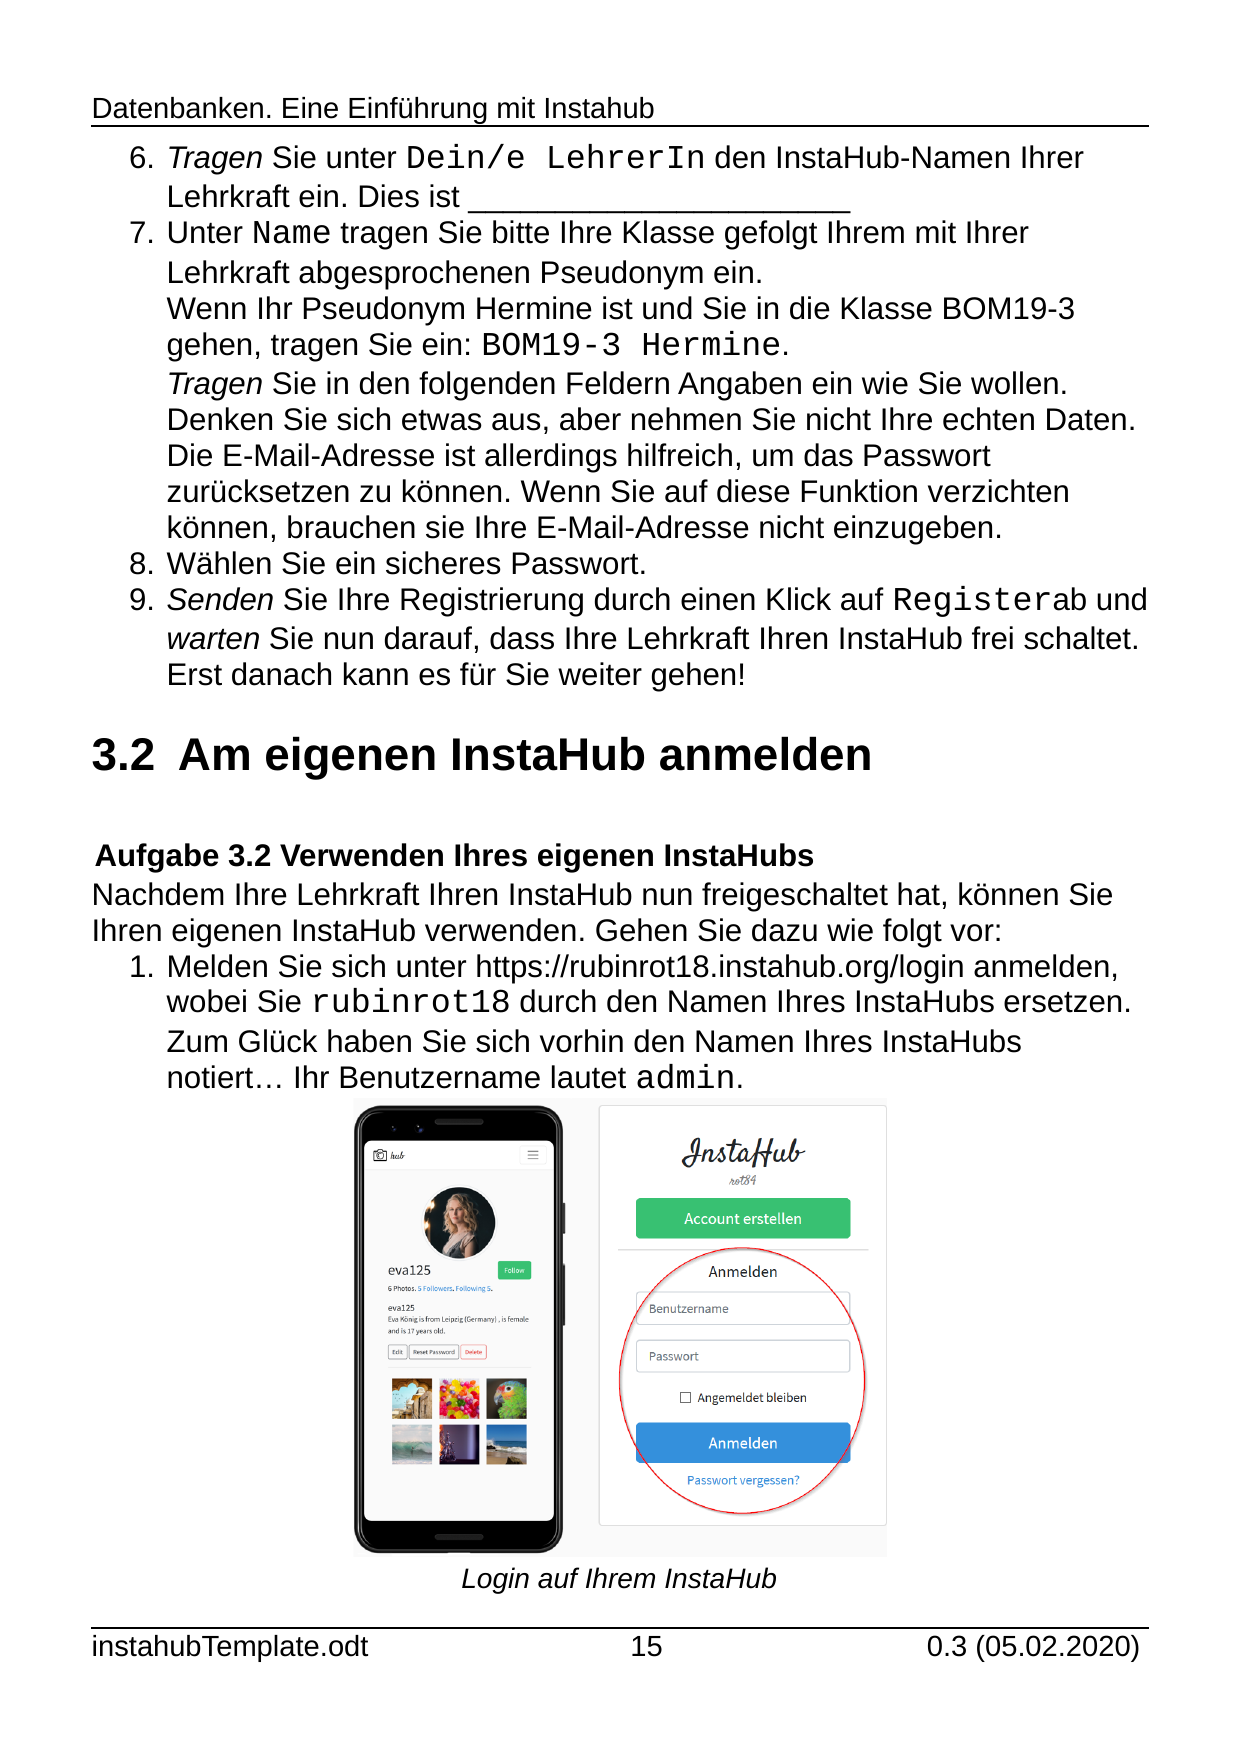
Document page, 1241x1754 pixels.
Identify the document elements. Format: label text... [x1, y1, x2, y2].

list Senden Sie Ihre Registrierung durch einen Klick auf Registerab und warten Sie nun darauf, dass Ihre Lehrkraft Ihren InstaHub frei schaltet. Erst danach kann es für Sie weiter gehen! [129, 581, 1149, 692]
list Melden Sie sich unter https://rubinrot18.instahub.org/login anmelden, wobei Sie rubinrot18 durch den Namen Ihres InstaHubs ersetzen. Zum Glück haben Sie sich vorhin den Namen Ihres InstaHubs notiert… Ihr Benutzername lautet admin. [129, 948, 1149, 1098]
picture [233, 1098, 1007, 1557]
text Nachdem Ihre Lehrkraft Ihren InstaHub nun freigeschaltet hat, können Sie Ihren eigenen InstaHub verwenden. Gehen Sie dazu wie folgt vor: [91, 876, 1149, 948]
subtitle Aufgabe 3.2 Verwenden Ihres eigenen InstaHubs [91, 834, 1149, 876]
list Wählen Sie ein sicheres Passwort. [129, 545, 1149, 581]
text Login auf Ihrem InstaHub [91, 1562, 1149, 1594]
list Wenn Ihr Pseudonym Hermine ist und Sie in die Klasse BOM19-3 gehen, tragen Sie ein: BOM19-3 Hermine. [129, 290, 1149, 365]
list Tragen Sie unter Dein/e LehrerIn den InstaHub-Namen Ihrer Lehrkraft ein. Dies ist ______________________ [129, 139, 1149, 214]
list Die E-Mail-Adresse ist allerdings hilfreich, um das Passwort zurücksetzen zu können. Wenn Sie auf diese Funktion verzichten können, brauchen sie Ihre E-Mail-Adresse nicht einzugeben. [129, 437, 1149, 545]
list Tragen Sie in den folgenden Feldern Angaben ein wie Sie wollen. Denken Sie sich etwas aus, aber nehmen Sie nicht Ihre echten Daten. [129, 365, 1149, 437]
subtitle Am eigenen InstaHub anmelden [91, 727, 1149, 780]
list Unter Name tragen Sie bitte Ihre Klasse gefolgt Ihrem mit Ihrer Lehrkraft abgesprochenen Pseudonym ein. [129, 214, 1149, 290]
